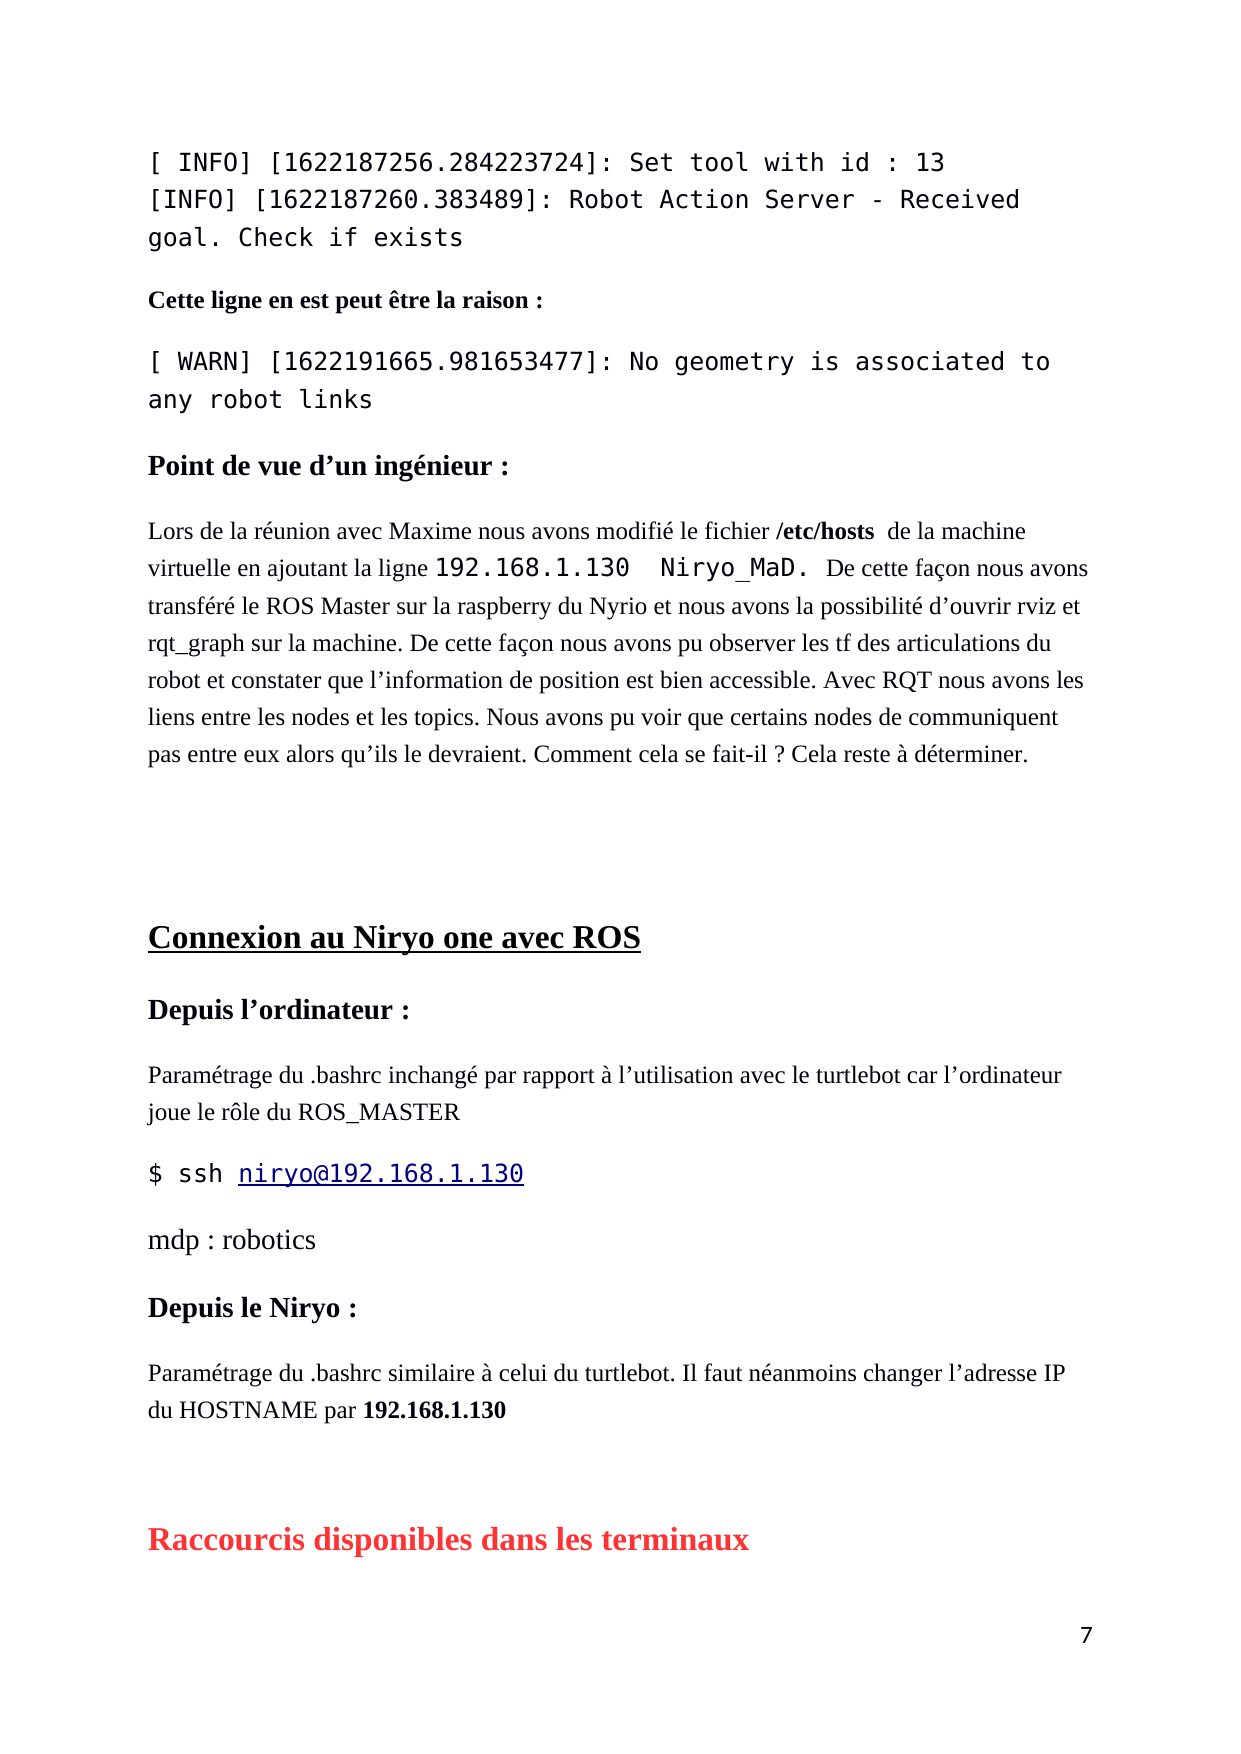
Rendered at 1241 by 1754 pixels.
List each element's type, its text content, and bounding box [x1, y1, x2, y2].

text Depuis l’ordinateur : [148, 992, 1092, 1026]
text [ WARN] [1622191665.981653477]: No geometry is associated to any robot links [148, 348, 1092, 414]
text Paramétrage du .bashrc inchangé par rapport à l’utilisation avec le turtlebot car l’ordinateur joue le rôle du ROS_MASTER [148, 1060, 1092, 1126]
text [ INFO] [1622187256.284223724]: Set tool with id : 13 [148, 148, 1092, 177]
text Connexion au Niryo one avec ROS [148, 918, 1092, 956]
text Depuis le Niryo : [148, 1290, 1092, 1324]
text Cette ligne en est peut être la raison : [148, 286, 1092, 314]
text Lors de la réunion avec Maxime nous avons modifié le fichier /etc/hosts de la machine virtuelle en ajoutant la ligne 192.168.1.130 Niryo_MaD. De cette façon nous avons transféré le ROS Master sur la raspberry du Nyrio et nous avons la possibilité d’ouvrir rviz et rqt_graph sur la machine. De cette façon nous avons pu observer les tf des articulations du robot et constater que l’information de position est bien accessible. Avec RQT nous avons les liens entre les nodes et les topics. Nous avons pu voir que certains nodes de communiquent pas entre eux alors qu’ils le devraient. Comment cela se fait-il ? Cela reste à déterminer. [148, 516, 1092, 768]
text Paramétrage du .bashrc similaire à celui du turtlebot. Il faut néanmoins changer l’adresse IP du HOSTNAME par 192.168.1.130 [148, 1358, 1092, 1424]
text $ ssh niryo@192.168.1.130 [148, 1159, 1092, 1188]
text Raccourcis disponibles dans les terminaux [148, 1520, 1092, 1558]
text Point de vue d’un ingénieur : [148, 448, 1092, 481]
text [INFO] [1622187260.383489]: Robot Action Server - Received goal. Check if exists [148, 185, 1092, 252]
text mdp : robotics [148, 1222, 1092, 1256]
